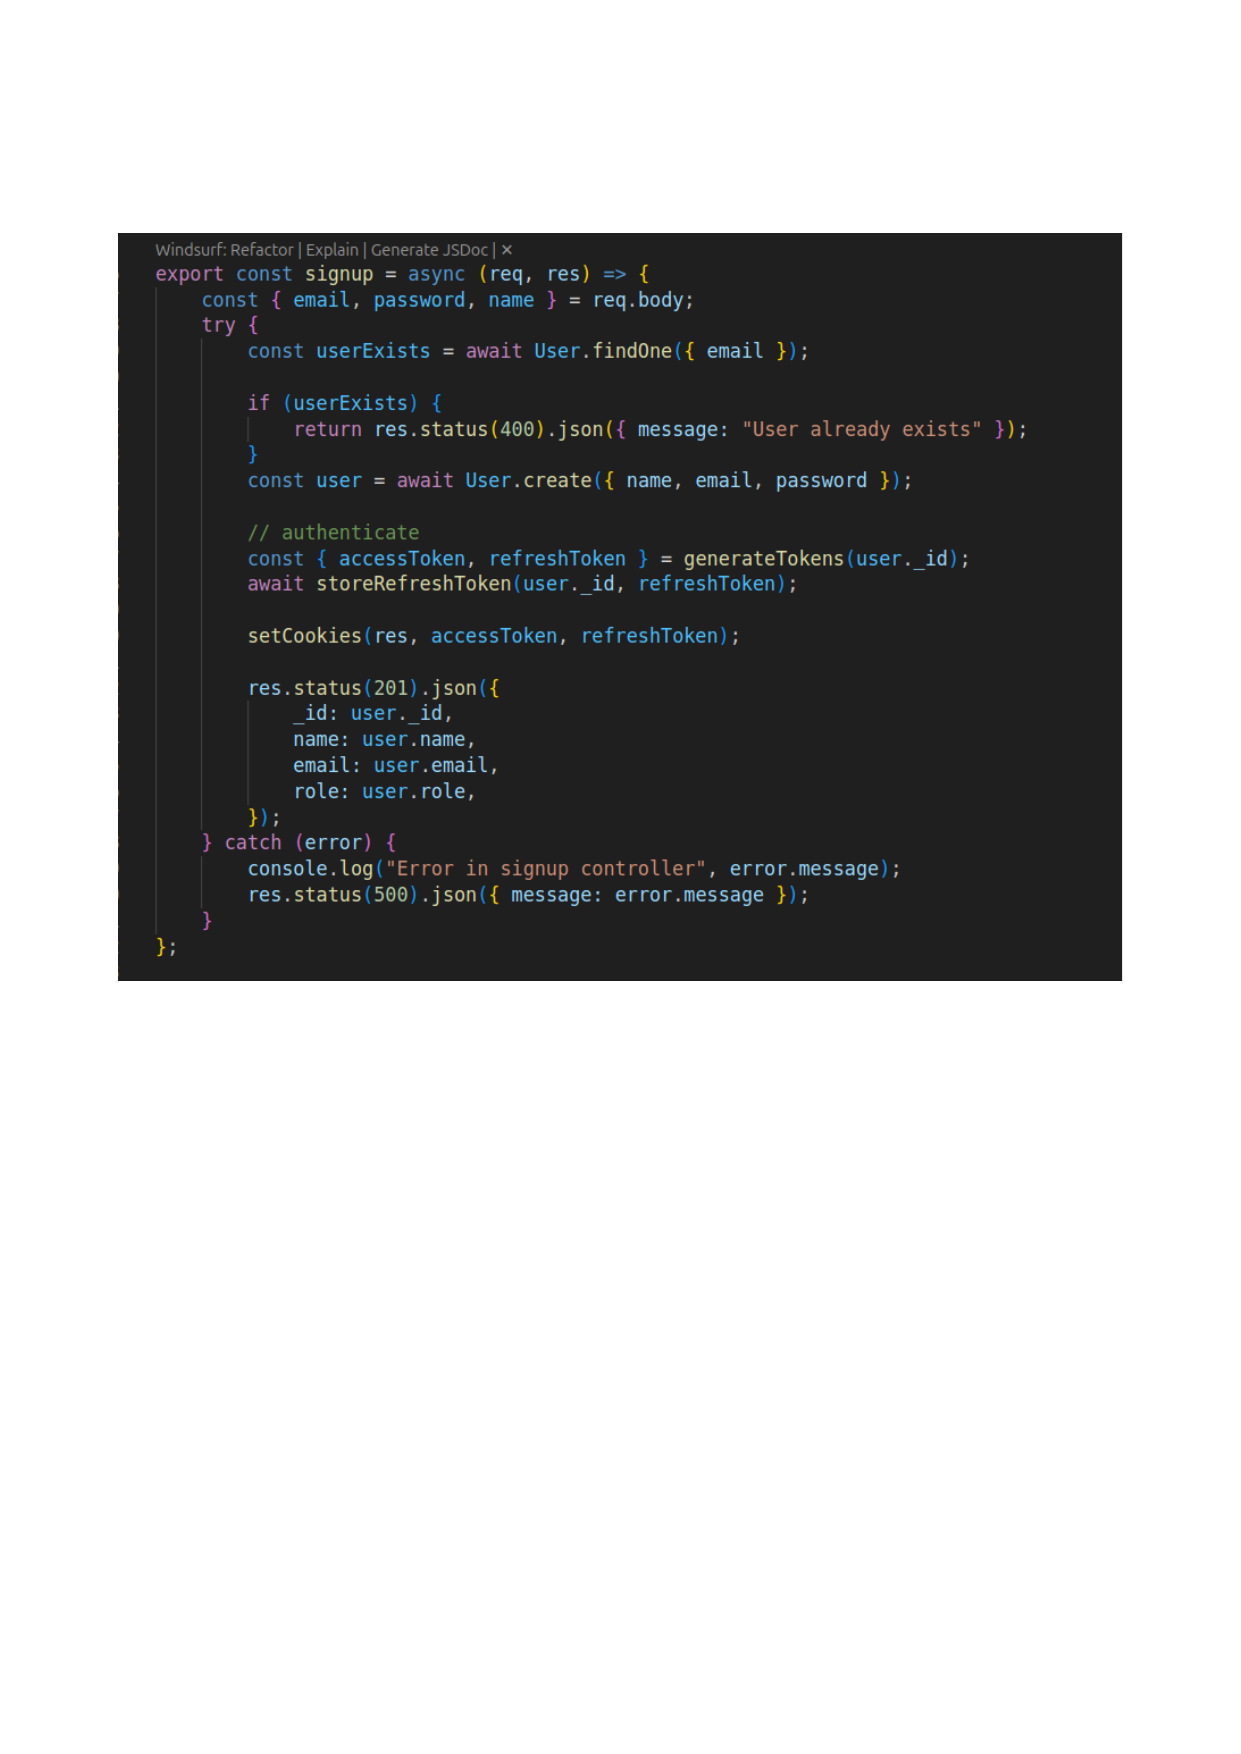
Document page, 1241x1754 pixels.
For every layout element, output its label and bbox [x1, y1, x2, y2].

picture [118, 233, 1123, 981]
